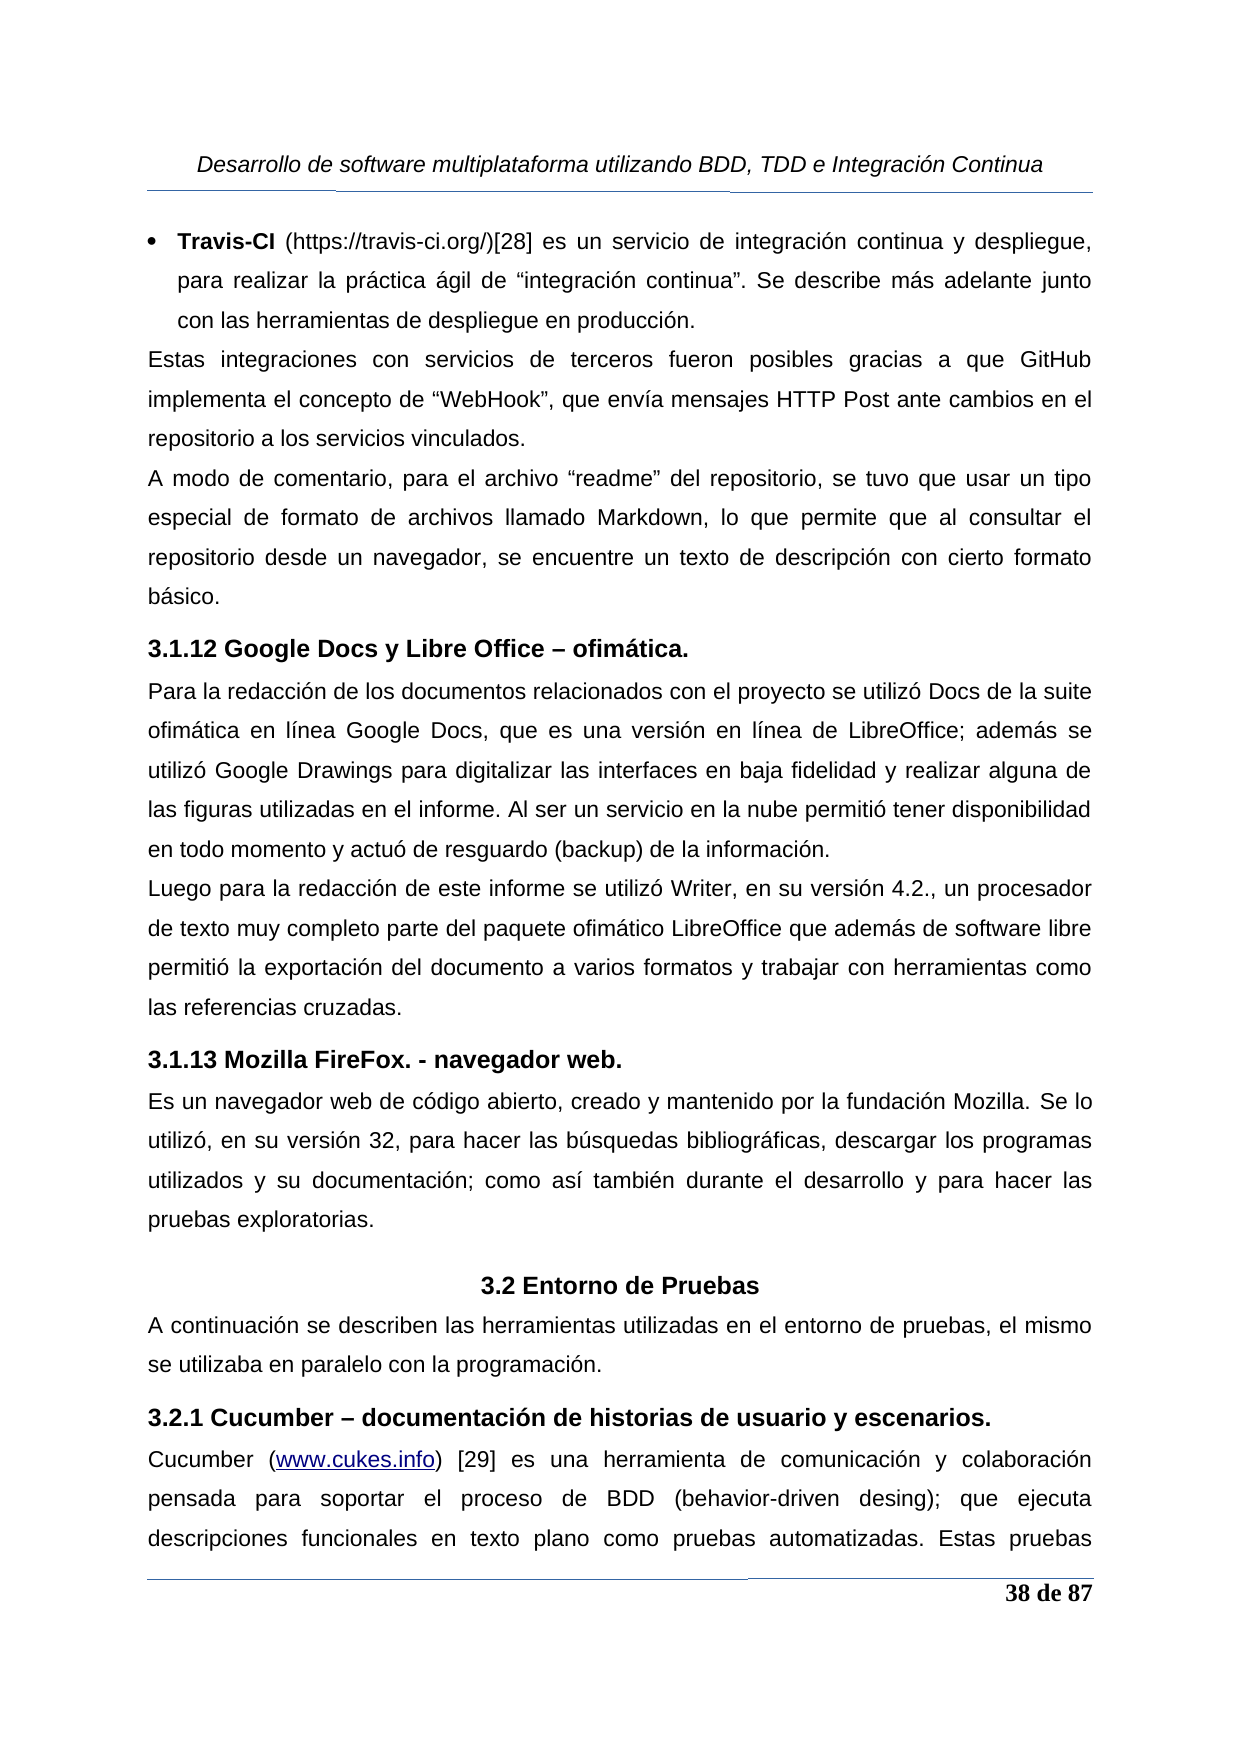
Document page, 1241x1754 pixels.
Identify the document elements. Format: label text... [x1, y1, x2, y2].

text A continuación se describen las herramientas utilizadas en el entorno de pruebas, el mismo se utilizaba en paralelo con la programación. [148, 1312, 1093, 1378]
text A modo de comentario, para el archivo “readme” del repositorio, se tuvo que usar un tipo especial de formato de archivos llamado Markdown, lo que permite que al consultar el repositorio desde un navegador, se encuentre un texto de descripción con cierto formato básico. [148, 465, 1093, 609]
text 3.2.1 Cucumber – documentación de historias de usuario y escenarios. [148, 1403, 1093, 1431]
list Travis-CI (https://travis-ci.org/)[28] es un servicio de integración continua y despliegue, para realizar la práctica ágil de “integración continua”. Se describe más adelante junto con las herramientas de despliegue en producción. [148, 228, 1093, 333]
text Es un navegador web de código abierto, creado y mantenido por la fundación Mozilla. Se lo utilizó, en su versión 32, para hacer las búsquedas bibliográficas, descargar los programas utilizados y su documentación; como así también durante el desarrollo y para hacer las pruebas exploratorias. [148, 1088, 1093, 1233]
text Estas integraciones con servicios de terceros fueron posibles gracias a que GitHub implementa el concepto de “WebHook”, que envía mensajes HTTP Post ante cambios en el repositorio a los servicios vinculados. [148, 346, 1093, 452]
text Para la redacción de los documentos relacionados con el proyecto se utilizó Docs de la suite ofimática en línea Google Docs, que es una versión en línea de LibreOffice; además se utilizó Google Drawings para digitalizar las interfaces en baja fidelidad y realizar alguna de las figuras utilizadas en el informe. Al ser un servicio en la nube permitió tener disponibilidad en todo momento y actuó de resguardo (backup) de la información. [148, 678, 1093, 862]
text Luego para la redacción de este informe se utilizó Writer, en su versión 4.2., un procesador de texto muy completo parte del paquete ofimático LibreOffice que además de software libre permitió la exportación del documento a varios formatos y trabajar con herramientas como las referencias cruzadas. [148, 875, 1093, 1020]
list 3.1.13 Mozilla FireFox. - navegador web. [148, 1045, 1093, 1073]
text Cucumber (www.cukes.info) [29] es una herramienta de comunicación y colaboración pensada para soportar el proceso de BDD (behavior-driven desing); que ejecuta descripciones funcionales en texto plano como pruebas automatizadas. Estas pruebas [148, 1446, 1093, 1551]
subtitle 3.2 Entorno de Pruebas [148, 1271, 1093, 1299]
list 3.1.12 Google Docs y Libre Office – ofimática. [148, 634, 1093, 663]
